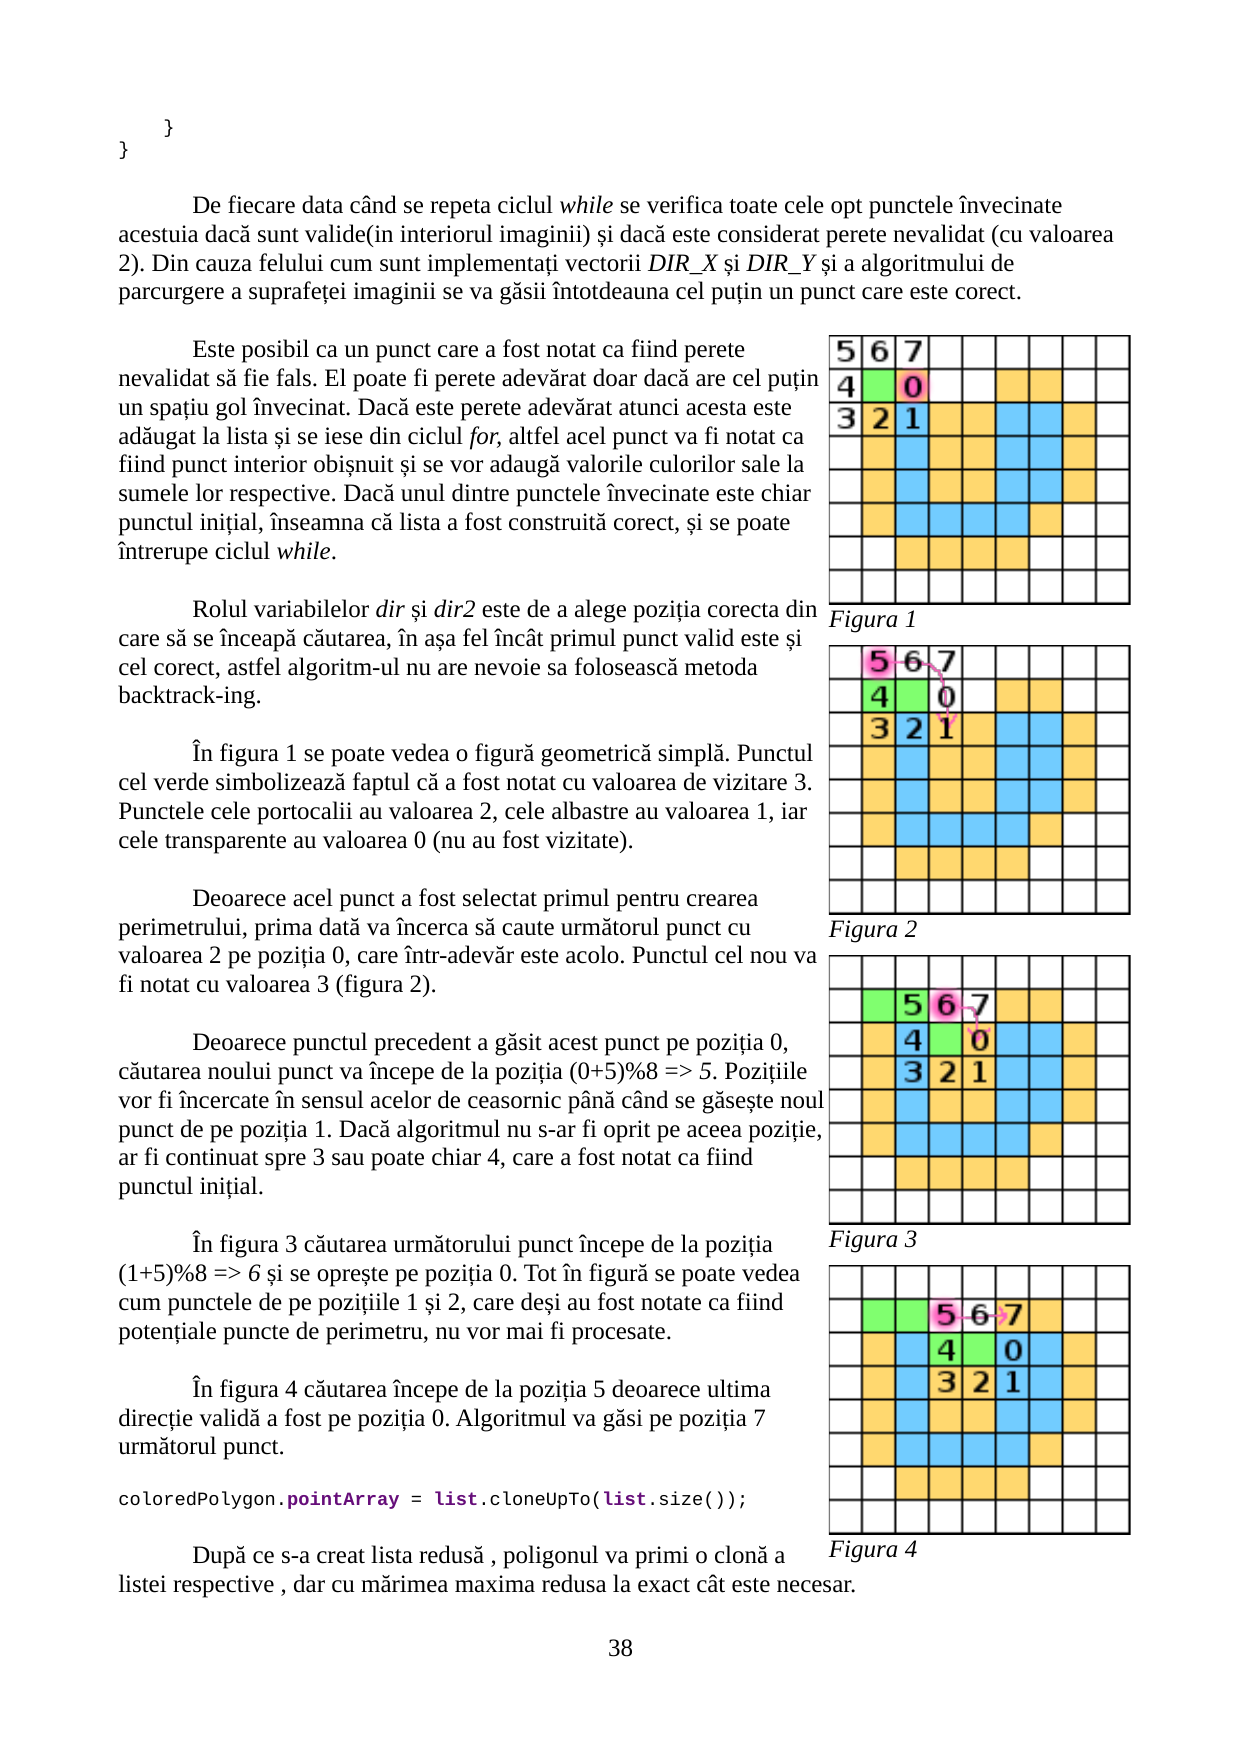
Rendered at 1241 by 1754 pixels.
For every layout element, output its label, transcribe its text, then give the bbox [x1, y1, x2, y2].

text Rolul variabilelor dir și dir2 este de a alege poziția corecta din care să se înceapă căutarea, în așa fel încât primul punct valid este și cel corect, astfel algoritm-ul nu are nevoie sa folosească metoda backtrack-ing. [118, 594, 1131, 709]
picture [828, 955, 1131, 1225]
text Figura 3 [829, 1225, 1131, 1253]
text Figura 4 [829, 1535, 1131, 1563]
picture [828, 1265, 1131, 1535]
text Figura 1 [829, 605, 1131, 633]
text În figura 4 căutarea începe de la poziția 5 deoarece ultima direcție validă a fost pe poziția 0. Algoritmul va găsi pe poziția 7 următorul punct. [118, 1374, 828, 1460]
text Deoarece punctul precedent a găsit acest punct pe poziția 0, căutarea noului punct va începe de la poziția (0+5)%8 => 5. Pozițiile vor fi încercate în sensul acelor de ceasornic până când se găsește noul punct de pe poziția 1. Dacă algoritmul nu s-ar fi oprit pe aceea poziție, ar fi continuat spre 3 sau poate chiar 4, care a fost notat ca fiind punctul inițial. [118, 1027, 828, 1200]
text coloredPolygon.pointArray = list.cloneUpTo(list.size()); [118, 1490, 828, 1511]
text În figura 1 se poate vedea o figură geometrică simplă. Punctul cel verde simbolizează faptul că a fost notat cu valoarea de vizitare 3. Punctele cele portocalii au valoarea 2, cele albastre au valoarea 1, iar cele transparente au valoarea 0 (nu au fost vizitate). [118, 738, 828, 853]
picture [828, 335, 1131, 605]
text Figura 2 [829, 915, 1131, 943]
picture [828, 645, 1131, 915]
text Deoarece acel punct a fost selectat primul pentru crearea perimetrului, prima dată va încerca să caute următorul punct cu valoarea 2 pe poziția 0, care într-adevăr este acolo. Punctul cel nou va fi notat cu valoarea 3 (figura 2). [118, 883, 1131, 998]
text După ce s-a creat lista redusă , poligonul va primi o clonă a listei respective , dar cu mărimea maxima redusa la exact cât este necesar. [118, 1540, 1122, 1598]
text Este posibil ca un punct care a fost notat ca fiind perete nevalidat să fie fals. El poate fi perete adevărat doar dacă are cel puțin un spațiu gol învecinat. Dacă este perete adevărat atunci acesta este adăugat la lista și se iese din ciclul for, altfel acel punct va fi notat ca fiind punct interior obișnuit și se vor adaugă valorile culorilor sale la sumele lor respective. Dacă unul dintre punctele învecinate este chiar punctul inițial, înseamna că lista a fost construită corect, și se poate întrerupe ciclul while. [118, 323, 1131, 564]
text În figura 3 căutarea următorului punct începe de la poziția (1+5)%8 => 6 și se oprește pe poziția 0. Tot în figură se poate vedea cum punctele de pe pozițiile 1 și 2, care deși au fost notate ca fiind potențiale puncte de perimetru, nu vor mai fi procesate. [118, 1229, 1131, 1344]
text } [118, 139, 1122, 161]
text De fiecare data când se repeta ciclul while se verifica toate cele opt punctele învecinate acestuia dacă sunt valide(in interiorul imaginii) și dacă este considerat perete nevalidat (cu valoarea 2). Din cauza felului cum sunt implementați vectorii DIR_X și DIR_Y și a algoritmului de parcurgere a suprafeței imaginii se va găsii întotdeauna cel puțin un punct care este corect. [118, 190, 1122, 305]
text } [118, 118, 1122, 139]
